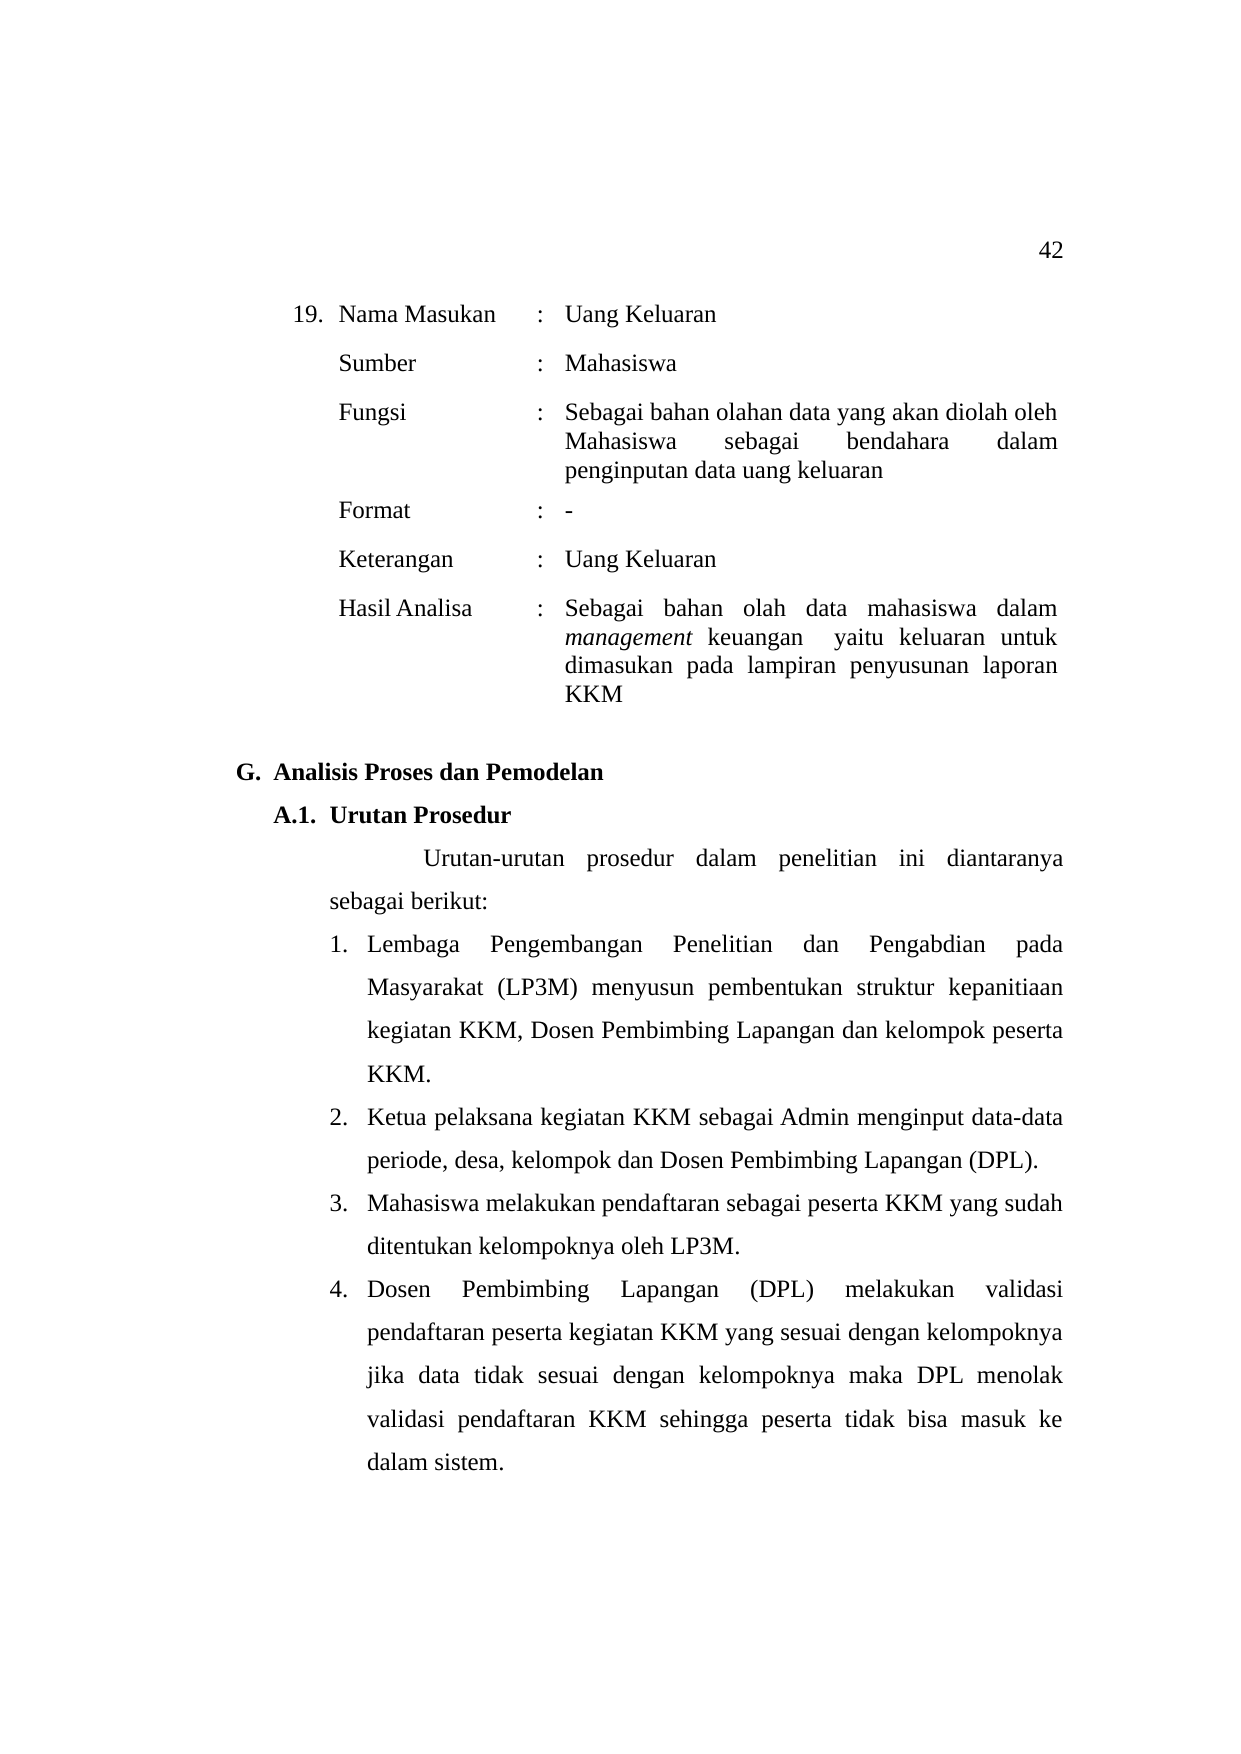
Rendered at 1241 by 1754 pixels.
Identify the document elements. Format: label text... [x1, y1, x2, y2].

list Dosen Pembimbing Lapangan (DPL) melakukan validasi pendaftaran peserta kegiatan KKM yang sesuai dengan kelompoknya jika data tidak sesuai dengan kelompoknya maka DPL menolak validasi pendaftaran KKM sehingga peserta tidak bisa masuk ke dalam sistem. [329, 1274, 1063, 1476]
table_header : [531, 294, 559, 343]
table_cell Keterangan [333, 538, 531, 587]
table_cell [286, 587, 332, 714]
list Mahasiswa melakukan pendaftaran sebagai peserta KKM yang sudah ditentukan kelompoknya oleh LP3M. [329, 1188, 1063, 1260]
table_cell [286, 538, 332, 587]
list Analisis Proses dan Pemodelan [236, 757, 1063, 786]
table_cell : [531, 587, 559, 714]
table_cell Sebagai bahan olahan data yang akan diolah oleh Mahasiswa sebagai bendahara dalam penginputan data uang keluaran [559, 392, 1063, 489]
text Urutan-urutan prosedur dalam penelitian ini diantaranya sebagai berikut: [329, 843, 1063, 915]
table_cell : [531, 392, 559, 489]
table_cell Sumber [333, 343, 531, 392]
list Ketua pelaksana kegiatan KKM sebagai Admin menginput data-data periode, desa, kelompok dan Dosen Pembimbing Lapangan (DPL). [329, 1102, 1063, 1174]
list Urutan Prosedur [273, 800, 1063, 829]
table_cell Uang Keluaran [559, 538, 1063, 587]
table_cell - [559, 489, 1063, 538]
table_cell Fungsi [333, 392, 531, 489]
table_cell : [531, 343, 559, 392]
table_cell Format [333, 489, 531, 538]
table_cell : [531, 538, 559, 587]
table_cell Mahasiswa [559, 343, 1063, 392]
table_header Nama Masukan [333, 294, 531, 343]
list Lembaga Pengembangan Penelitian dan Pengabdian pada Masyarakat (LP3M) menyusun pembentukan struktur kepanitiaan kegiatan KKM, Dosen Pembimbing Lapangan dan kelompok peserta KKM. [329, 929, 1063, 1087]
table_cell : [531, 489, 559, 538]
table_header 19. [286, 294, 332, 343]
table_cell Sebagai bahan olah data mahasiswa dalam management keuangan yaitu keluaran untuk dimasukan pada lampiran penyusunan laporan KKM [559, 587, 1063, 714]
table_header Uang Keluaran [559, 294, 1063, 343]
table_cell [286, 489, 332, 538]
table_cell Hasil Analisa [333, 587, 531, 714]
table_cell [286, 392, 332, 489]
table_cell [286, 343, 332, 392]
